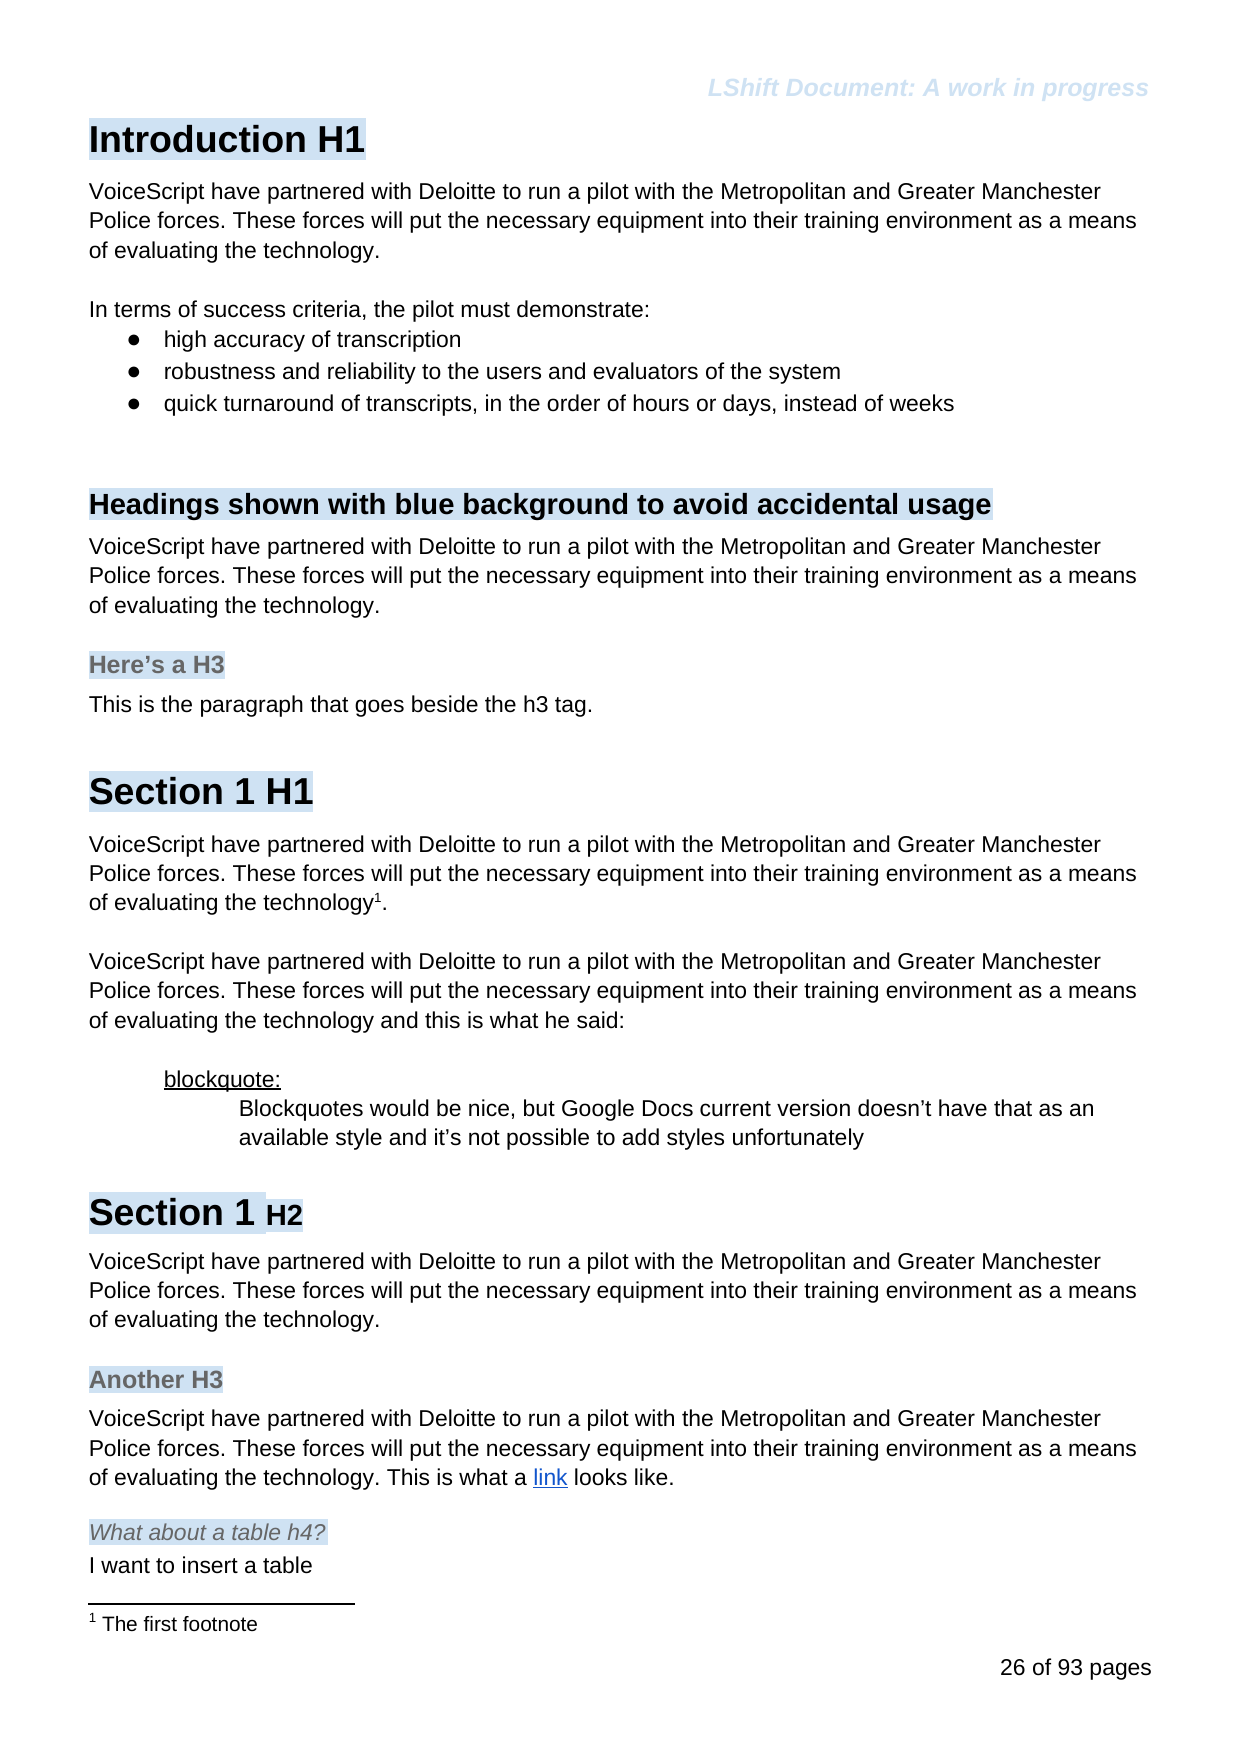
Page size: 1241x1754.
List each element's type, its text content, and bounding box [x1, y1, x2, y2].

text VoiceScript have partnered with Deloitte to run a pilot with the Metropolitan and Greater Manchester Police forces. These forces will put the necessary equipment into their training environment as a means of evaluating the technology and this is what he said: [88, 949, 1152, 1033]
text Blockquotes would be nice, but Google Docs current version doesn’t have that as an available style and it’s not possible to add styles unfortunately [238, 1096, 1152, 1151]
subtitle Headings shown with blue background to avoid accidental usage [993, 488, 1152, 520]
subtitle Another H3 [223, 1366, 1152, 1393]
text VoiceScript have partnered with Deloitte to run a pilot with the Metropolitan and Greater Manchester Police forces. These forces will put the necessary equipment into their training environment as a means of evaluating the technology. [88, 831, 1152, 916]
text This is the paragraph that goes beside the h3 tag. [88, 691, 1152, 717]
subtitle What about a table h4? [328, 1519, 1152, 1545]
text VoiceScript have partnered with Deloitte to run a pilot with the Metropolitan and Greater Manchester Police forces. These forces will put the necessary equipment into their training environment as a means of evaluating the technology. [88, 533, 1152, 618]
text VoiceScript have partnered with Deloitte to run a pilot with the Metropolitan and Greater Manchester Police forces. These forces will put the necessary equipment into their training environment as a means of evaluating the technology. This is what a link looks like. [88, 1406, 1152, 1490]
text I want to insert a table [88, 1553, 1152, 1578]
list quick turnaround of transcripts, in the order of hours or days, instead of weeks [126, 389, 1152, 417]
subtitle Section 1 H1 [313, 771, 1152, 812]
subtitle Introduction H1 [366, 118, 1152, 160]
list robustness and reliability to the users and evaluators of the system [126, 357, 1152, 385]
subtitle Section 1 H2 [266, 1192, 1152, 1234]
text VoiceScript have partnered with Deloitte to run a pilot with the Metropolitan and Greater Manchester Police forces. These forces will put the necessary equipment into their training environment as a means of evaluating the technology. [88, 1248, 1152, 1333]
text blockquote: [163, 1066, 1152, 1092]
text The first footnote [88, 1610, 1152, 1636]
list high accuracy of transcription [126, 326, 1152, 353]
text In terms of success criteria, the pilot must demonstrate: [88, 296, 1152, 322]
text VoiceScript have partnered with Deloitte to run a pilot with the Metropolitan and Greater Manchester Police forces. These forces will put the necessary equipment into their training environment as a means of evaluating the technology. [88, 179, 1152, 263]
subtitle Here’s a H3 [225, 651, 1152, 679]
